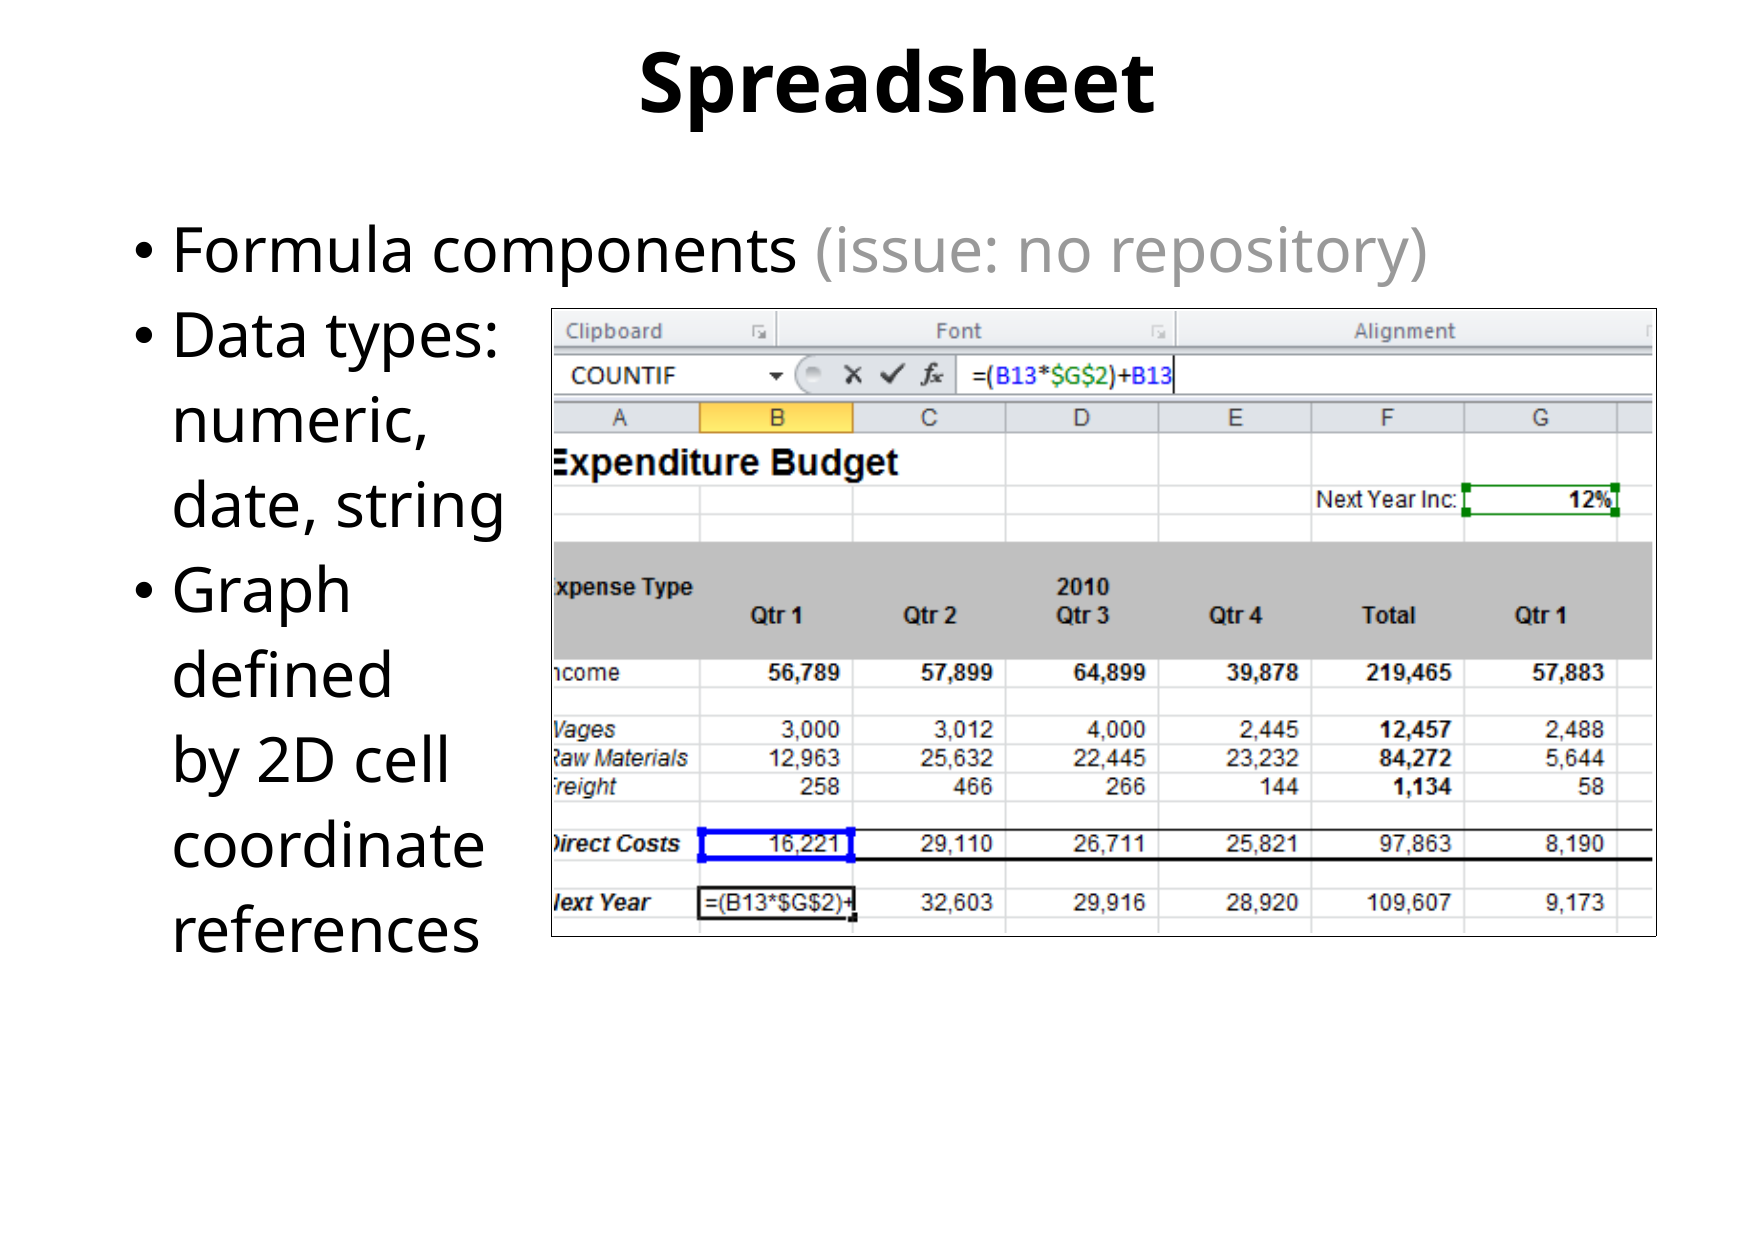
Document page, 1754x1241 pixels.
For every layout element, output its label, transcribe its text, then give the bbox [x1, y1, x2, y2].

text Spreadsheet [96, 23, 1699, 137]
list [552, 309, 1656, 936]
list Graph defined by 2D cell coordinate references [133, 546, 1699, 971]
picture [553, 311, 1653, 933]
list Formula components (issue: no repository) [133, 205, 1699, 290]
list Data types: numeric, date, string [133, 290, 1699, 546]
